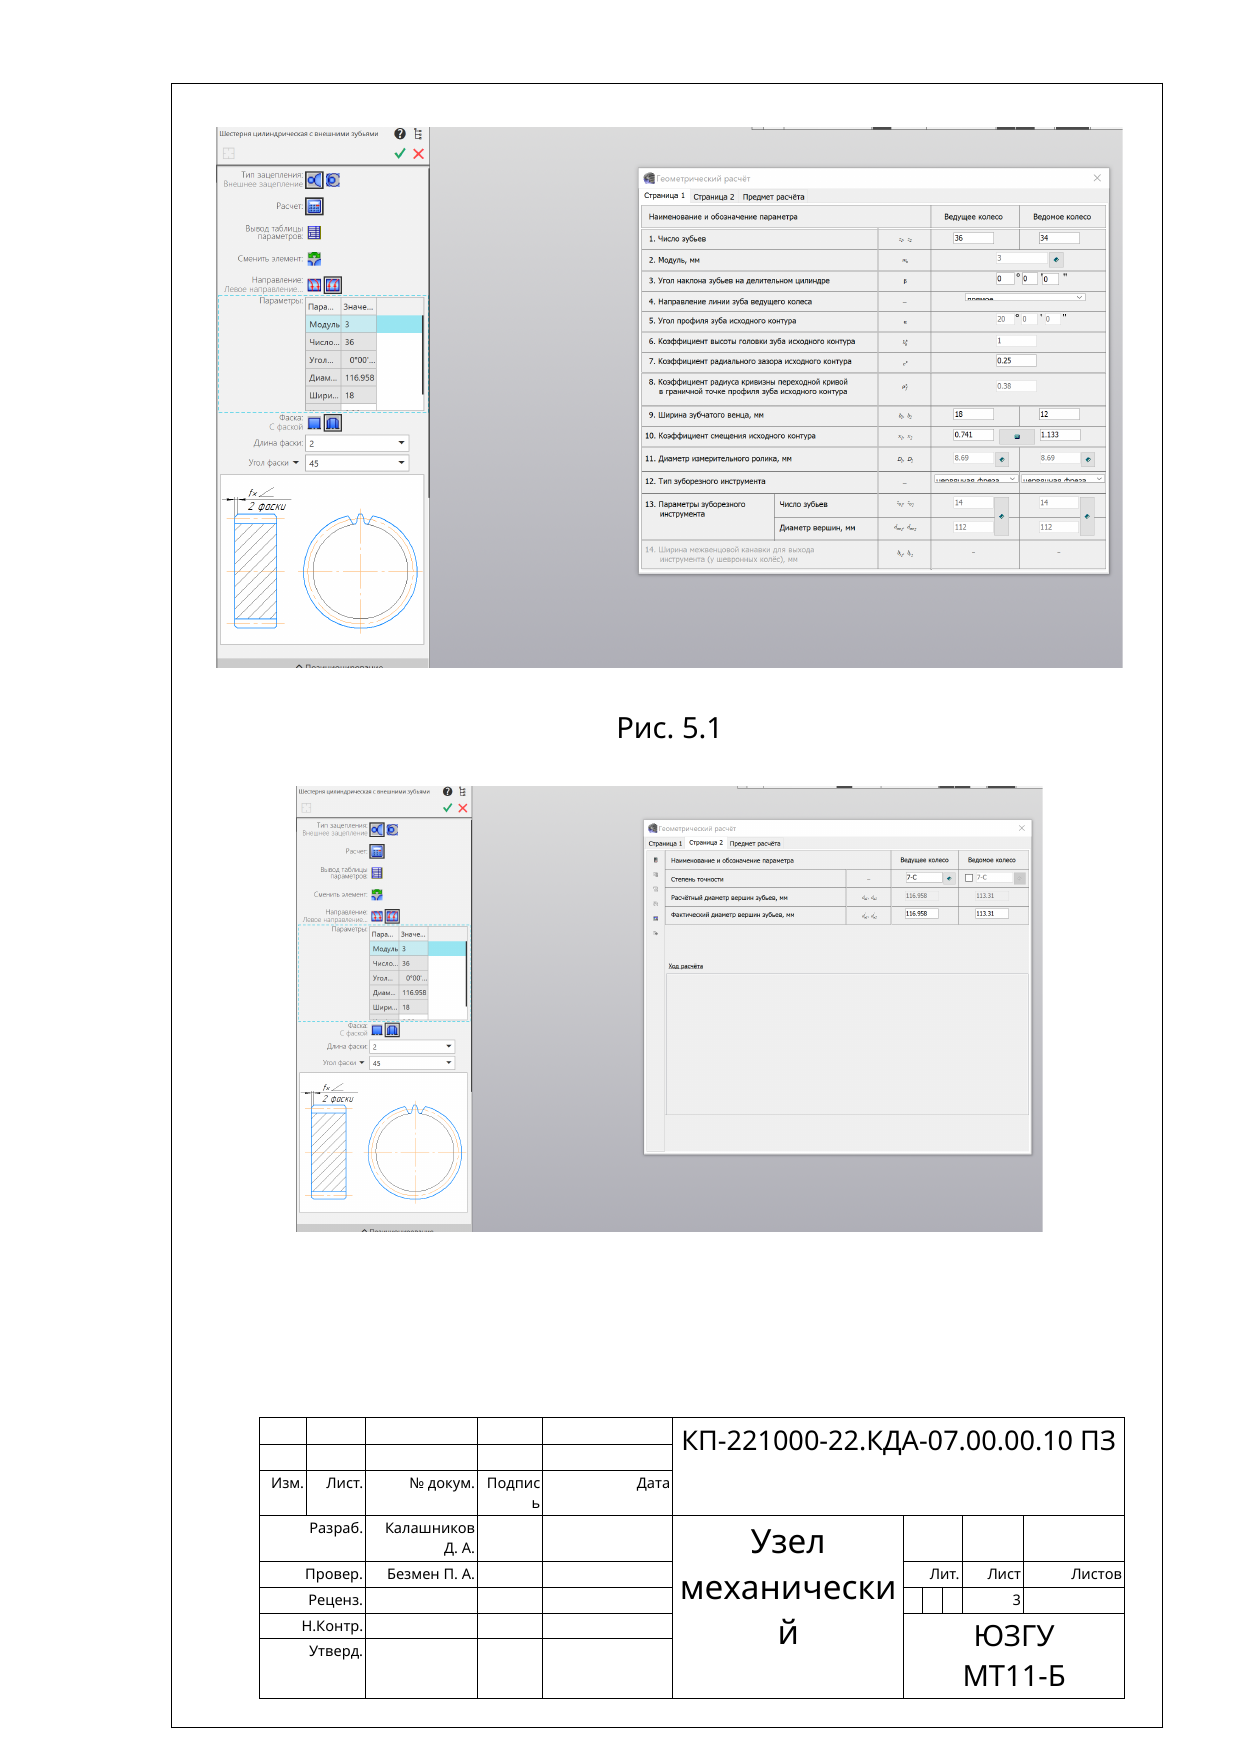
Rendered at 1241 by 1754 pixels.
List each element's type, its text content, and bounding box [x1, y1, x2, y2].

text Рис. 5.1 [216, 707, 1123, 747]
picture [296, 786, 1043, 1232]
picture [216, 127, 1123, 668]
